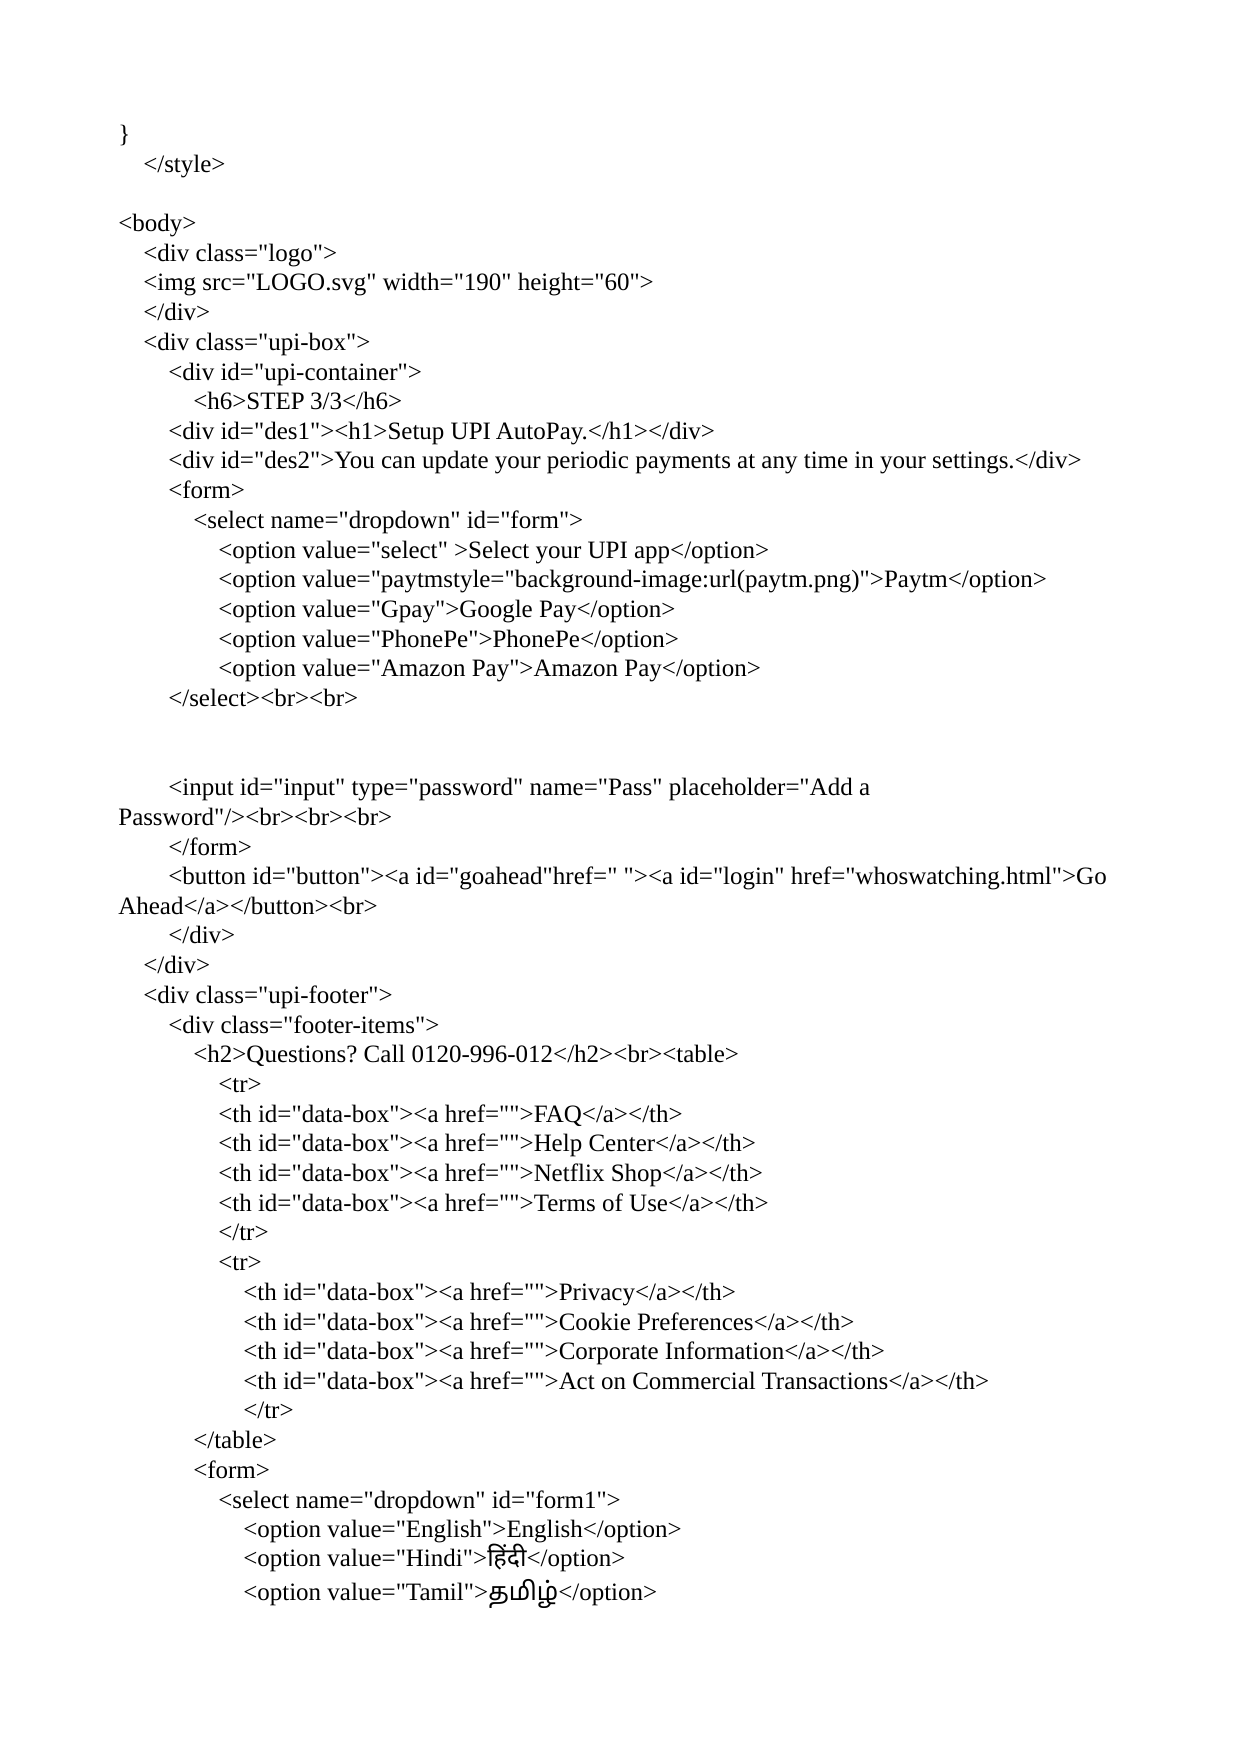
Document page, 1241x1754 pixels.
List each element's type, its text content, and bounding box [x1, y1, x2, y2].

text <div class="upi-footer"> [118, 979, 1122, 1009]
text <option value="PhonePe">PhonePe</option> [118, 623, 1122, 652]
text <th id="data-box"><a href="">Act on Commercial Transactions</a></th> [118, 1365, 1122, 1395]
text <th id="data-box"><a href="">Cookie Preferences</a></th> [118, 1306, 1122, 1335]
text <form> [118, 1454, 1122, 1484]
text </table> [118, 1424, 1122, 1454]
text </tr> [118, 1395, 1122, 1424]
text <div id="des1"><h1>Setup UPI AutoPay.</h1></div> [118, 415, 1122, 445]
text <th id="data-box"><a href="">Corporate Information</a></th> [118, 1335, 1122, 1365]
text <th id="data-box"><a href="">Help Center</a></th> [118, 1127, 1122, 1157]
text <option value="Hindi">हिंदी</option> [118, 1543, 1122, 1577]
text <div class="upi-box"> [118, 326, 1122, 356]
text <th id="data-box"><a href="">FAQ</a></th> [118, 1098, 1122, 1127]
text <tr> [118, 1068, 1122, 1098]
text <body> [118, 207, 1122, 237]
text <div class="footer-items"> [118, 1009, 1122, 1038]
text <input id="input" type="password" name="Pass" placeholder="Add a Password"/><br><br><br> [118, 771, 1122, 831]
text <option value="Gpay">Google Pay</option> [118, 593, 1122, 623]
text <option value="English">English</option> [118, 1513, 1122, 1543]
text <th id="data-box"><a href="">Netflix Shop</a></th> [118, 1157, 1122, 1187]
text <div id="upi-container"> [118, 356, 1122, 385]
text <h2>Questions? Call 0120-996-012</h2><br><table> [118, 1038, 1122, 1068]
text <div id="des2">You can update your periodic payments at any time in your settings.</div> [118, 445, 1122, 474]
text <select name="dropdown" id="form1"> [118, 1484, 1122, 1513]
text </form> [118, 831, 1122, 860]
text <option value="paytmstyle="background-image:url(paytm.png)">Paytm</option> [118, 563, 1122, 593]
text <tr> [118, 1246, 1122, 1276]
text </tr> [118, 1217, 1122, 1246]
text <select name="dropdown" id="form"> [118, 504, 1122, 534]
text } [118, 118, 1122, 148]
text </div> [118, 949, 1122, 979]
text <option value="Tamil">தமிழ்</option> [118, 1577, 1122, 1610]
text <img src="LOGO.svg" width="190" height="60"> [118, 267, 1122, 296]
text </style> [118, 148, 1122, 177]
text <th id="data-box"><a href="">Terms of Use</a></th> [118, 1187, 1122, 1217]
text <option value="select" >Select your UPI app</option> [118, 534, 1122, 563]
text <option value="Amazon Pay">Amazon Pay</option> [118, 652, 1122, 682]
text </select><br><br> [118, 682, 1122, 712]
text <div class="logo"> [118, 237, 1122, 267]
text <th id="data-box"><a href="">Privacy</a></th> [118, 1276, 1122, 1306]
text <form> [118, 474, 1122, 504]
text </div> [118, 296, 1122, 326]
text </div> [118, 920, 1122, 949]
text <button id="button"><a id="goahead"href=" "><a id="login" href="whoswatching.html">Go Ahead</a></button><br> [118, 860, 1122, 920]
text <h6>STEP 3/3</h6> [118, 385, 1122, 415]
